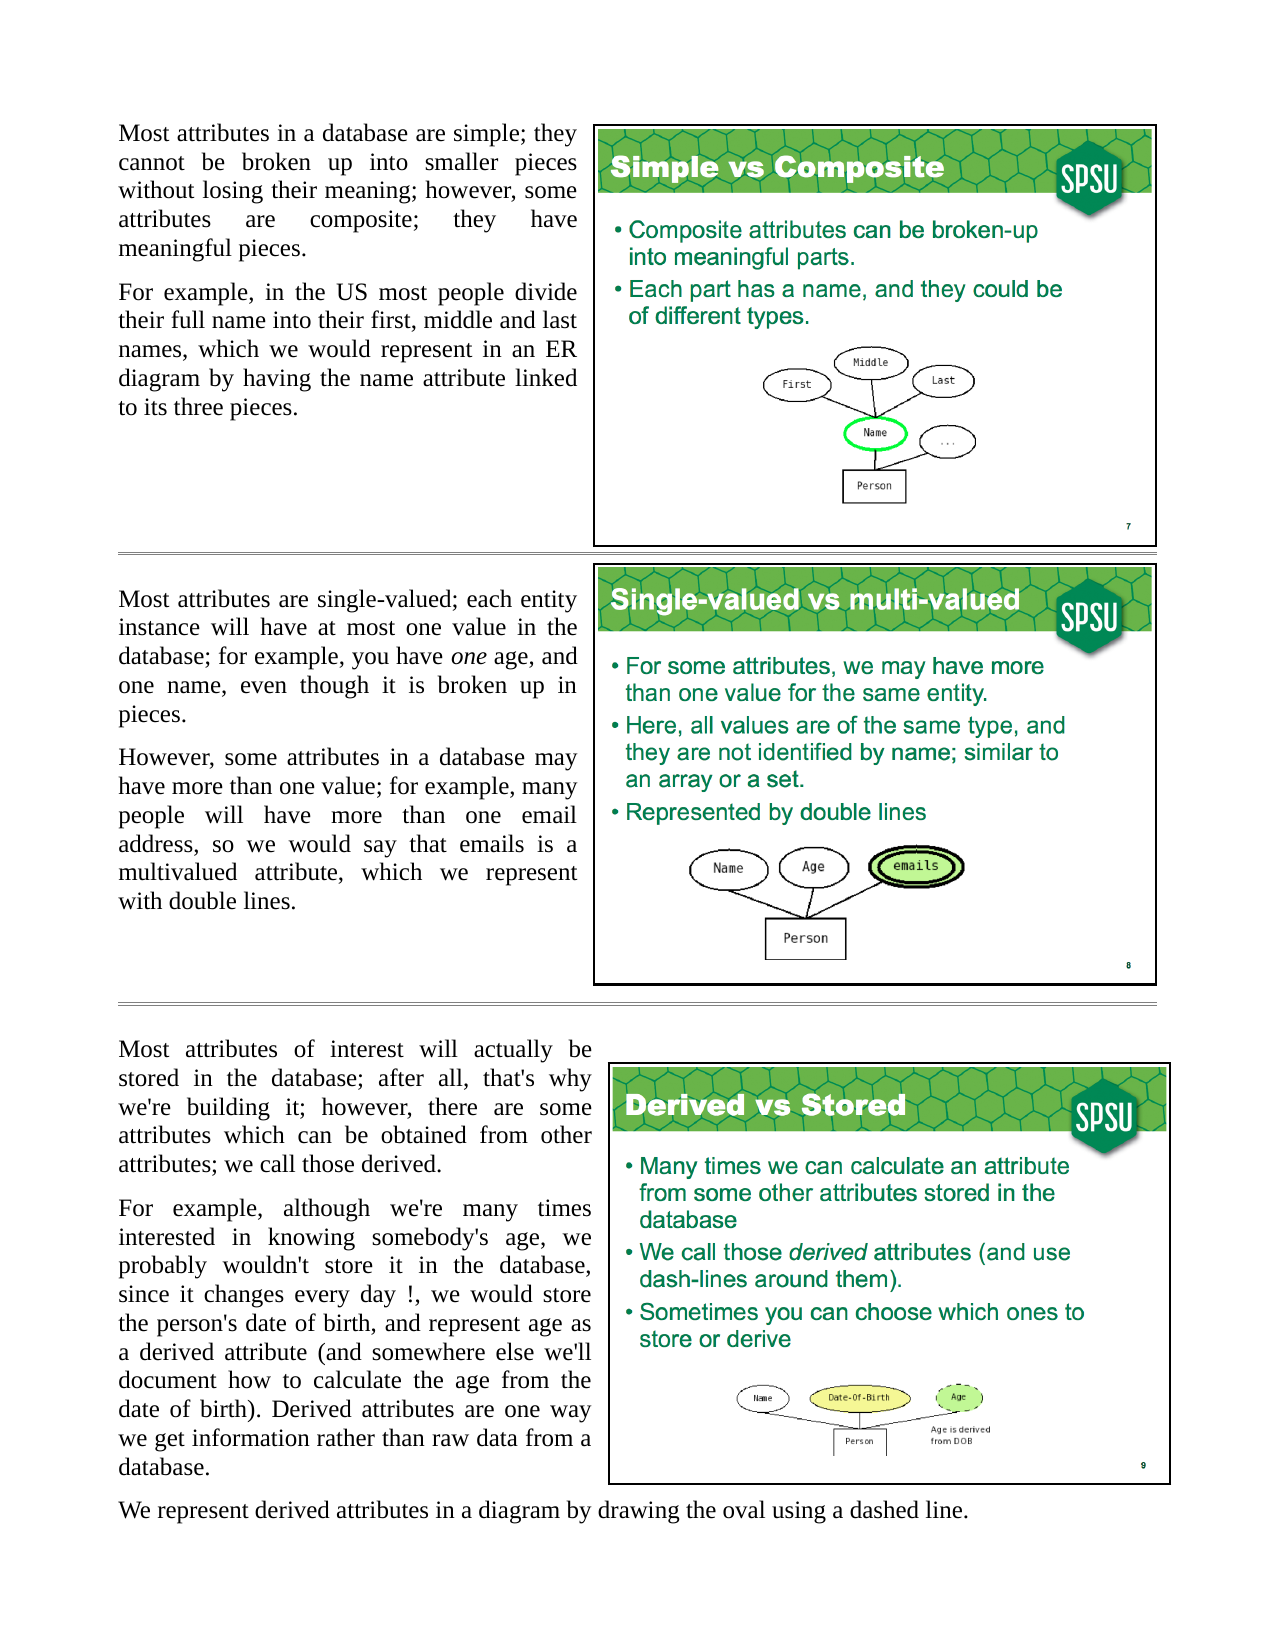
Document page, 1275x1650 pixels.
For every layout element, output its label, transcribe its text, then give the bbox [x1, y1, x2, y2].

text Most attributes in a database are simple; they cannot be broken up into smaller pieces without losing their meaning; however, some attributes are composite; they have meaningful pieces. [118, 118, 1157, 262]
text We represent derived attributes in a diagram by drawing the oval using a dashed line. [118, 1495, 1157, 1524]
text Most attributes of interest will actually be stored in the database; after all, that's why we're building it; however, there are some attributes which can be obtained from other attributes; we call those derived. [118, 1034, 1157, 1485]
text For example, in the US most people divide their full name into their first, middle and last names, which we would represent in an ER diagram by having the name attribute linked to its three pieces. [118, 277, 593, 421]
text [595, 126, 1155, 545]
text For example, although we're many times interested in knowing somebody's age, we probably wouldn't store it in the database, since it changes every day !, we would store the person's date of birth, and represent age as a derived attribute (and somewhere else we'll document how to calculate the age from the date of birth). Derived attributes are one way we get information rather than raw data from a database. [118, 1193, 607, 1480]
text However, some attributes in a database may have more than one value; for example, many people will have more than one email address, so we would say that emails is a multivalued attribute, which we represent with double lines. [118, 742, 593, 915]
text Most attributes are single-valued; each entity instance will have at most one value in the database; for example, you have one age, and one name, even though it is broken up in pieces. [118, 584, 593, 727]
picture [598, 567, 1152, 981]
picture [598, 129, 1152, 542]
text [610, 1064, 1169, 1483]
picture [612, 1067, 1167, 1481]
